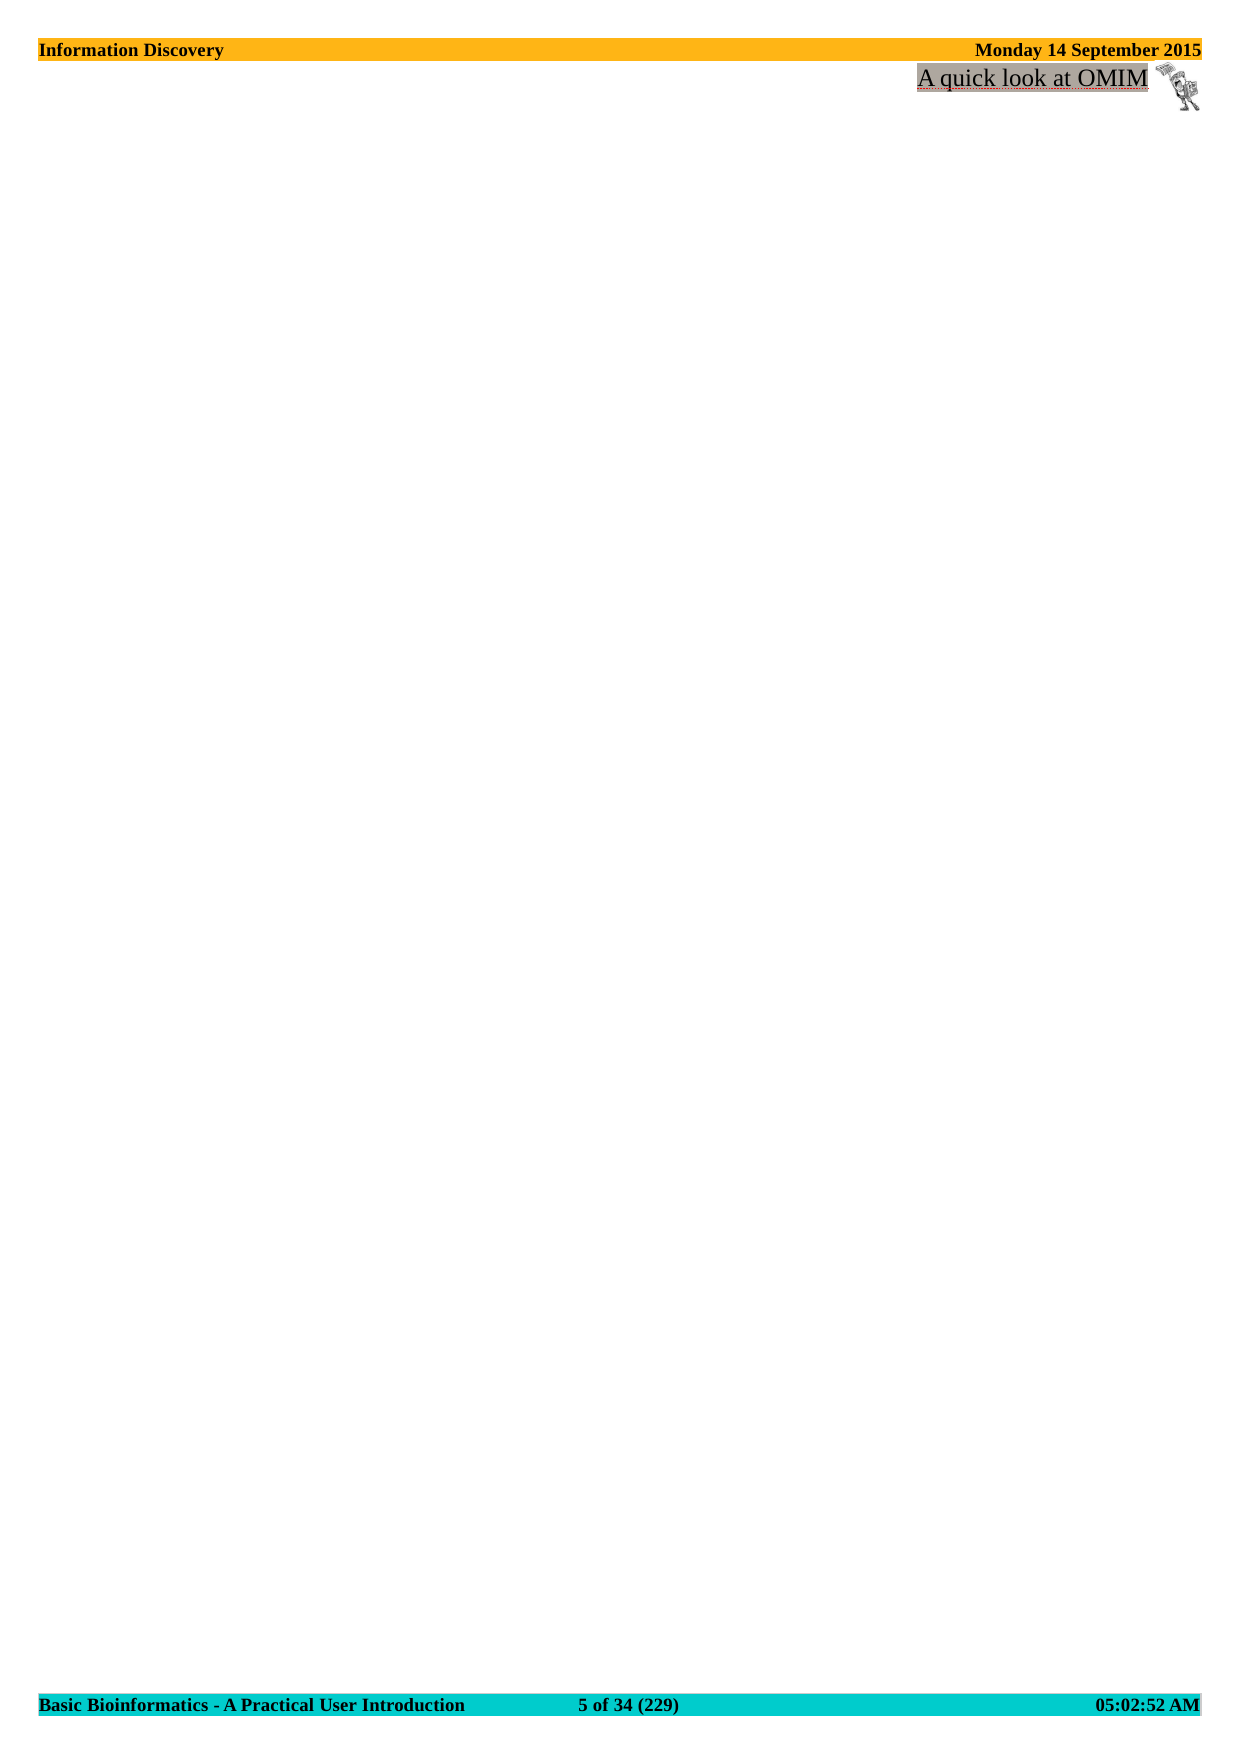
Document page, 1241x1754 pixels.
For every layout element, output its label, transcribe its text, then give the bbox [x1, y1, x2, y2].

text A quick look at OMIM [38, 61, 1154, 112]
picture [1154, 60, 1202, 112]
